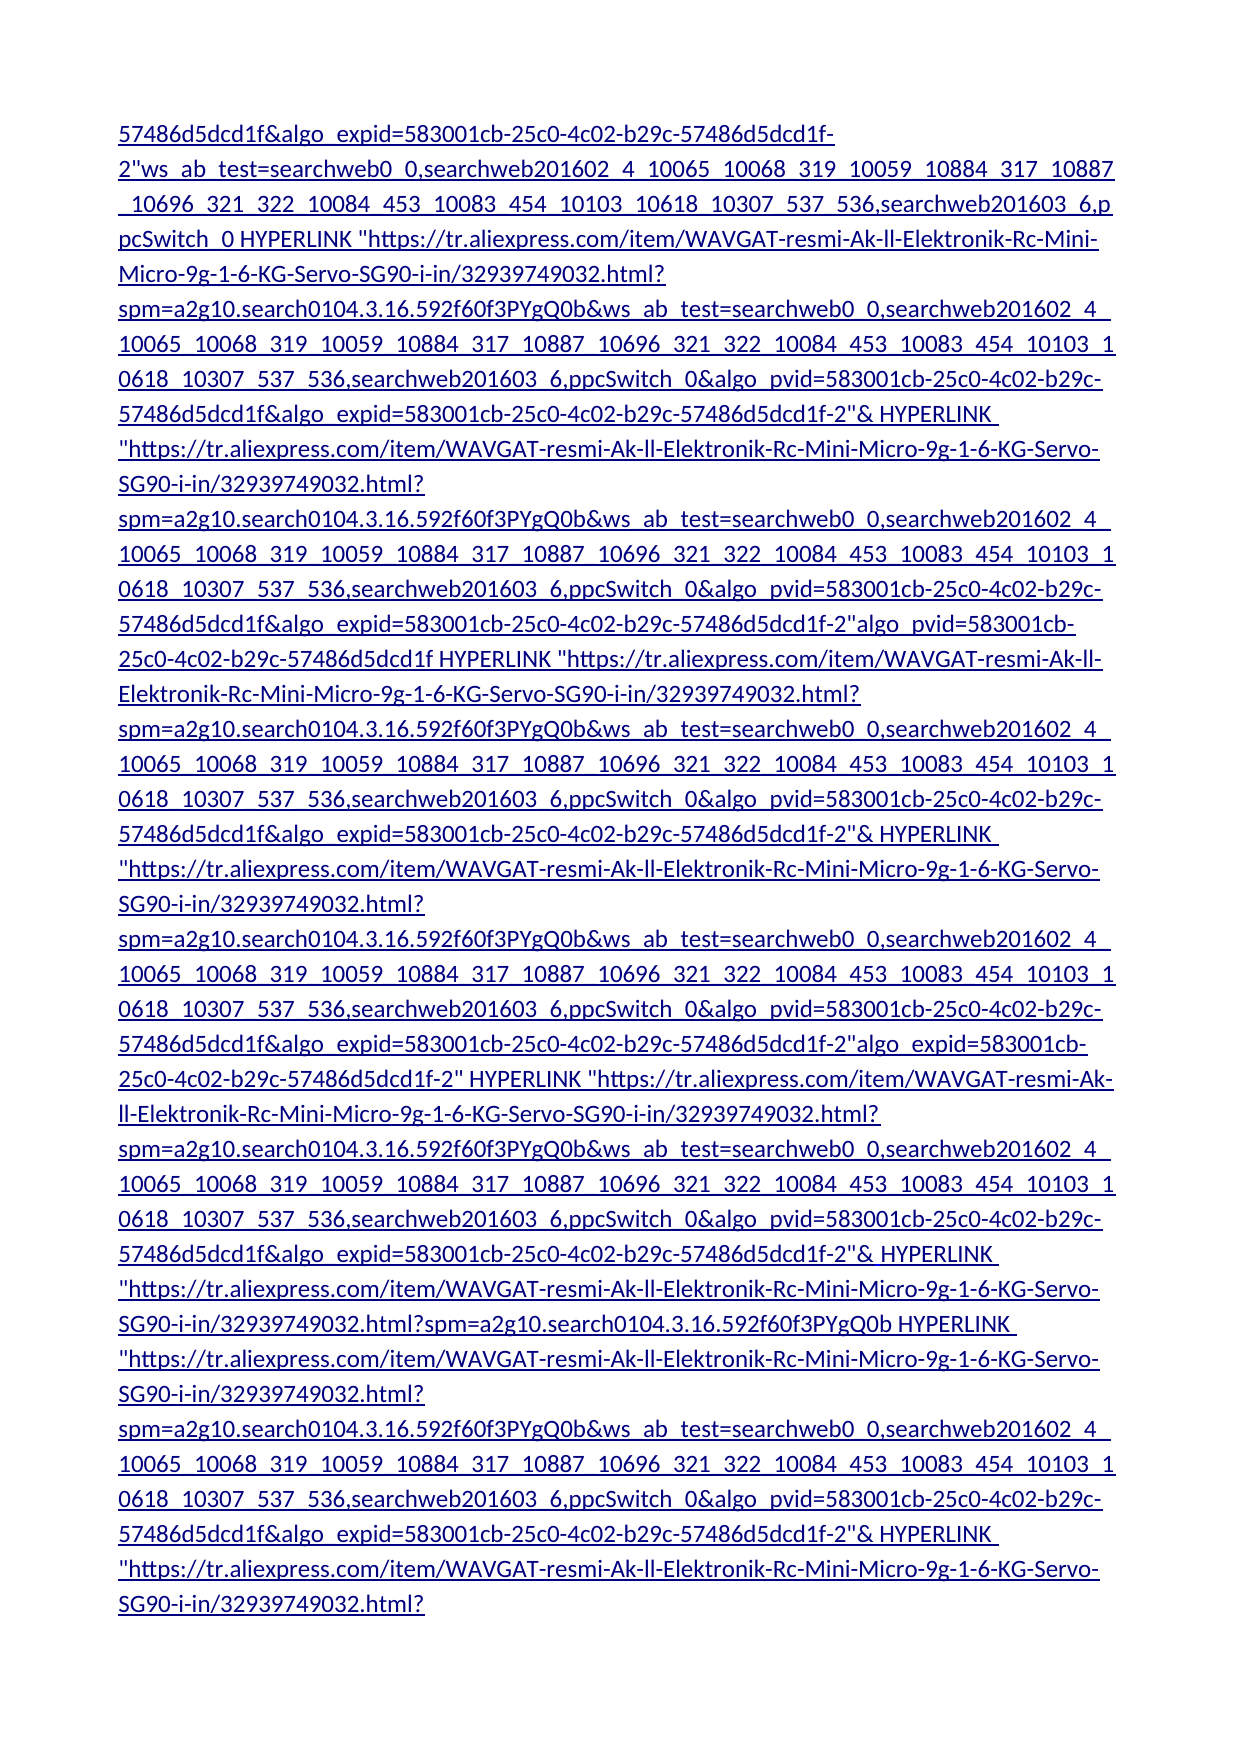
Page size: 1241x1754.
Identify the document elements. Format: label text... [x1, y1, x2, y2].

text 57486d5dcd1f&algo_expid=583001cb-25c0-4c02-b29c-57486d5dcd1f-2"ws_ab_test=searchweb0_0,searchweb201602_4_10065_10068_319_10059_10884_317_10887_10696_321_322_10084_453_10083_454_10103_10618_10307_537_536,searchweb201603_6,ppcSwitch_0 HYPERLINK "https://tr.aliexpress.com/item/WAVGAT-resmi-Ak-ll-Elektronik-Rc-Mini-Micro-9g-1-6-KG-Servo-SG90-i-in/32939749032.html?spm=a2g10.search0104.3.16.592f60f3PYgQ0b&ws_ab_test=searchweb0_0,searchweb201602_4_10065_10068_319_10059_10884_317_10887_10696_321_322_10084_453_10083_454_10103_10618_10307_537_536,searchweb201603_6,ppcSwitch_0&algo_pvid=583001cb-25c0-4c02-b29c-57486d5dcd1f&algo_expid=583001cb-25c0-4c02-b29c-57486d5dcd1f-2"& HYPERLINK "https://tr.aliexpress.com/item/WAVGAT-resmi-Ak-ll-Elektronik-Rc-Mini-Micro-9g-1-6-KG-Servo-SG90-i-in/32939749032.html?spm=a2g10.search0104.3.16.592f60f3PYgQ0b&ws_ab_test=searchweb0_0,searchweb201602_4_10065_10068_319_10059_10884_317_10887_10696_321_322_10084_453_10083_454_10103_10618_10307_537_536,searchweb201603_6,ppcSwitch_0&algo_pvid=583001cb-25c0-4c02-b29c-57486d5dcd1f&algo_expid=583001cb-25c0-4c02-b29c-57486d5dcd1f-2"algo_pvid=583001cb-25c0-4c02-b29c-57486d5dcd1f HYPERLINK "https://tr.aliexpress.com/item/WAVGAT-resmi-Ak-ll-Elektronik-Rc-Mini-Micro-9g-1-6-KG-Servo-SG90-i-in/32939749032.html?spm=a2g10.search0104.3.16.592f60f3PYgQ0b&ws_ab_test=searchweb0_0,searchweb201602_4_10065_10068_319_10059_10884_317_10887_10696_321_322_10084_453_10083_454_10103_10618_10307_537_536,searchweb201603_6,ppcSwitch_0&algo_pvid=583001cb-25c0-4c02-b29c-57486d5dcd1f&algo_expid=583001cb-25c0-4c02-b29c-57486d5dcd1f-2"& HYPERLINK "https://tr.aliexpress.com/item/WAVGAT-resmi-Ak-ll-Elektronik-Rc-Mini-Micro-9g-1-6-KG-Servo-SG90-i-in/32939749032.html?spm=a2g10.search0104.3.16.592f60f3PYgQ0b&ws_ab_test=searchweb0_0,searchweb201602_4_10065_10068_319_10059_10884_317_10887_10696_321_322_10084_453_10083_454_10103_10618_10307_537_536,searchweb201603_6,ppcSwitch_0&algo_pvid=583001cb-25c0-4c02-b29c-57486d5dcd1f&algo_expid=583001cb-25c0-4c02-b29c-57486d5dcd1f-2"algo_expid=583001cb-25c0-4c02-b29c-57486d5dcd1f-2" HYPERLINK "https://tr.aliexpress.com/item/WAVGAT-resmi-Ak-ll-Elektronik-Rc-Mini-Micro-9g-1-6-KG-Servo-SG90-i-in/32939749032.html?spm=a2g10.search0104.3.16.592f60f3PYgQ0b&ws_ab_test=searchweb0_0,searchweb201602_4_10065_10068_319_10059_10884_317_10887_10696_321_322_10084_453_10083_454_10103_10618_10307_537_536,searchweb201603_6,ppcSwitch_0&algo_pvid=583001cb-25c0-4c02-b29c-57486d5dcd1f&algo_expid=583001cb-25c0-4c02-b29c-57486d5dcd1f-2"& HYPERLINK "https://tr.aliexpress.com/item/WAVGAT-resmi-Ak-ll-Elektronik-Rc-Mini-Micro-9g-1-6-KG-Servo-SG90-i-in/32939749032.html?spm=a2g10.search0104.3.16.592f60f3PYgQ0b HYPERLINK "https://tr.aliexpress.com/item/WAVGAT-resmi-Ak-ll-Elektronik-Rc-Mini-Micro-9g-1-6-KG-Servo-SG90-i-in/32939749032.html?spm=a2g10.search0104.3.16.592f60f3PYgQ0b&ws_ab_test=searchweb0_0,searchweb201602_4_10065_10068_319_10059_10884_317_10887_10696_321_322_10084_453_10083_454_10103_10618_10307_537_536,searchweb201603_6,ppcSwitch_0&algo_pvid=583001cb-25c0-4c02-b29c-57486d5dcd1f&algo_expid=583001cb-25c0-4c02-b29c-57486d5dcd1f-2"& HYPERLINK "https://tr.aliexpress.com/item/WAVGAT-resmi-Ak-ll-Elektronik-Rc-Mini-Micro-9g-1-6-KG-Servo-SG90-i-in/32939749032.html? [118, 118, 1122, 1619]
